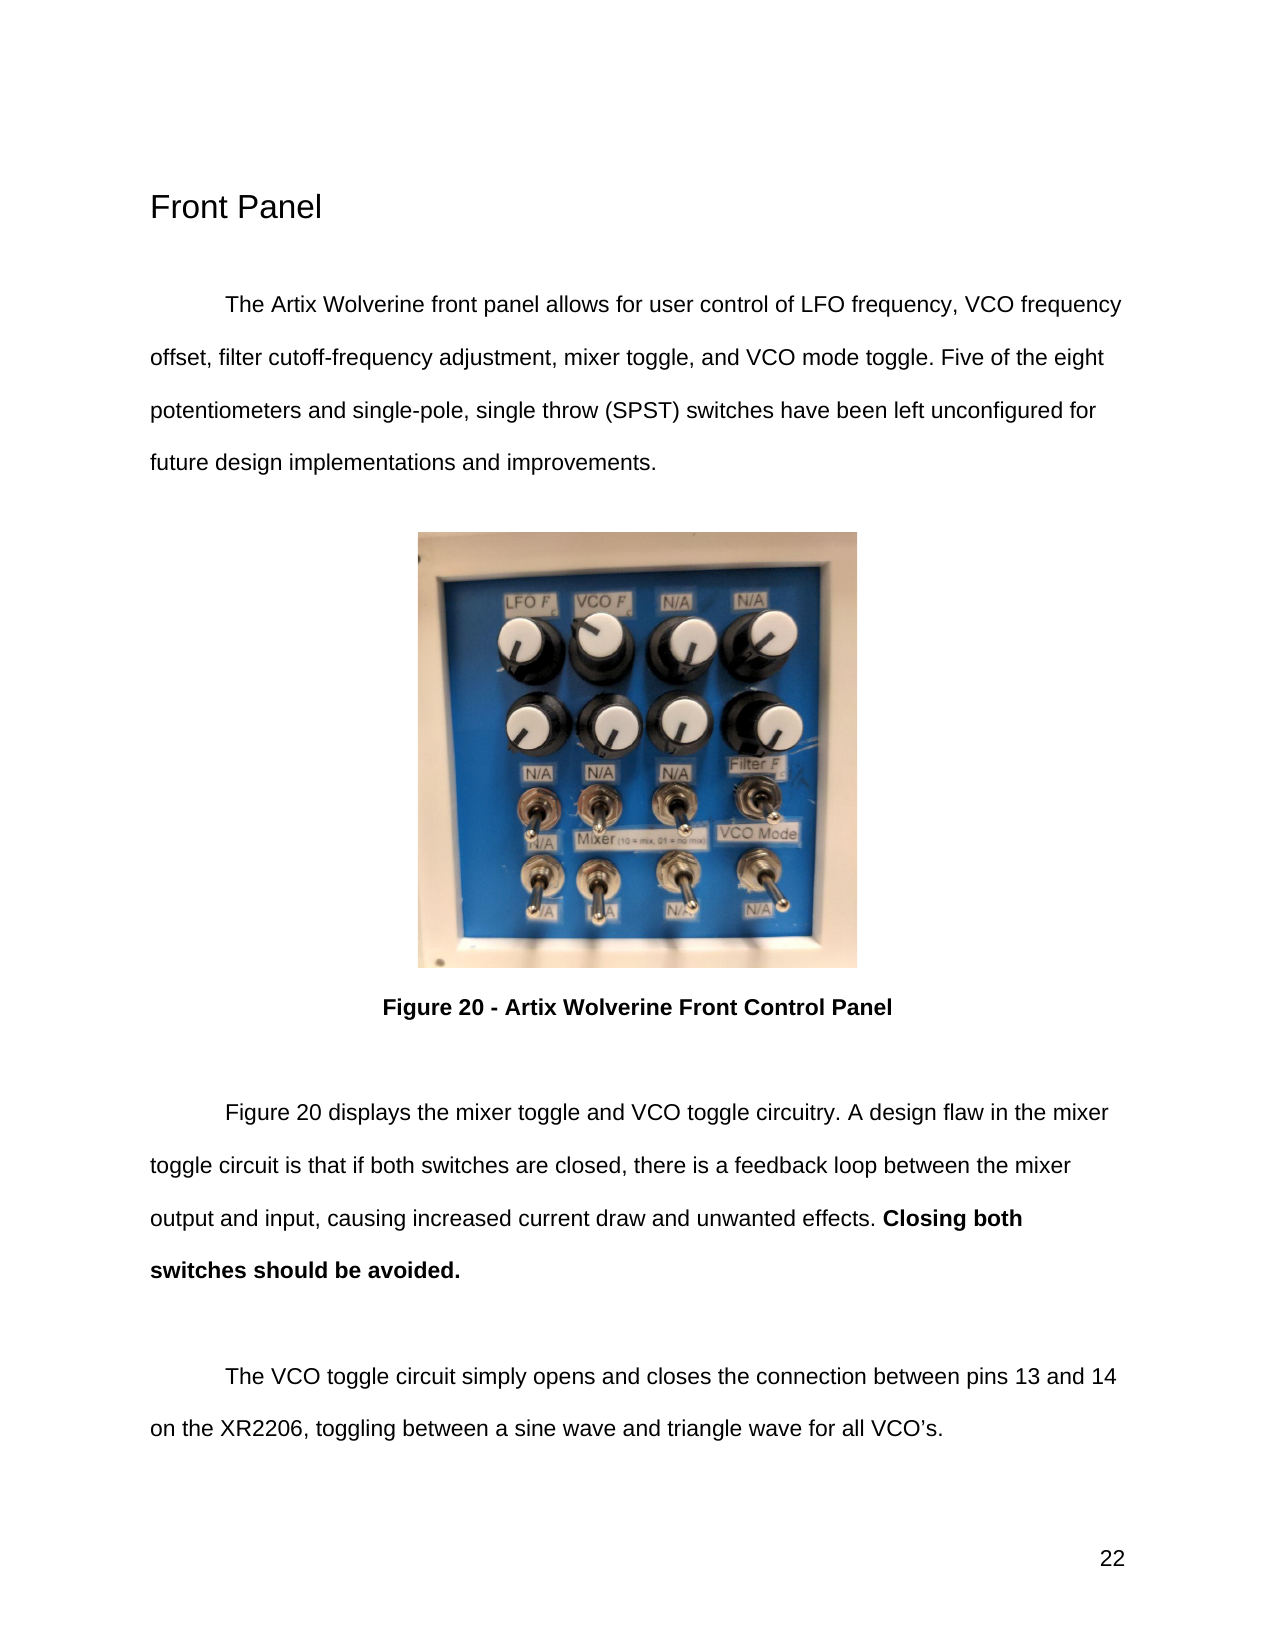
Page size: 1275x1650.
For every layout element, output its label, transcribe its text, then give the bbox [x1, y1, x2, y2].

text The VCO toggle circuit simply opens and closes the connection between pins 13 and 14 on the XR2206, toggling between a sine wave and triangle wave for all VCO’s. [150, 1363, 1125, 1442]
picture [417, 532, 858, 968]
subtitle Front Panel [150, 187, 1125, 226]
text Figure 20 displays the mixer toggle and VCO toggle circuitry. A design flaw in the mixer toggle circuit is that if both switches are closed, there is a feedback loop between the mixer output and input, causing increased current draw and unwanted effects. Closing both switches should be avoided. [150, 1099, 1125, 1284]
text Figure 20 - Artix Wolverine Front Control Panel [150, 994, 1125, 1020]
text The Artix Wolverine front panel allows for user control of LFO frequency, VCO frequency offset, filter cutoff-frequency adjustment, mixer toggle, and VCO mode toggle. Five of the eight potentiometers and single-pole, single throw (SPST) switches have been left unconfigured for future design implementations and improvements. [150, 291, 1125, 476]
